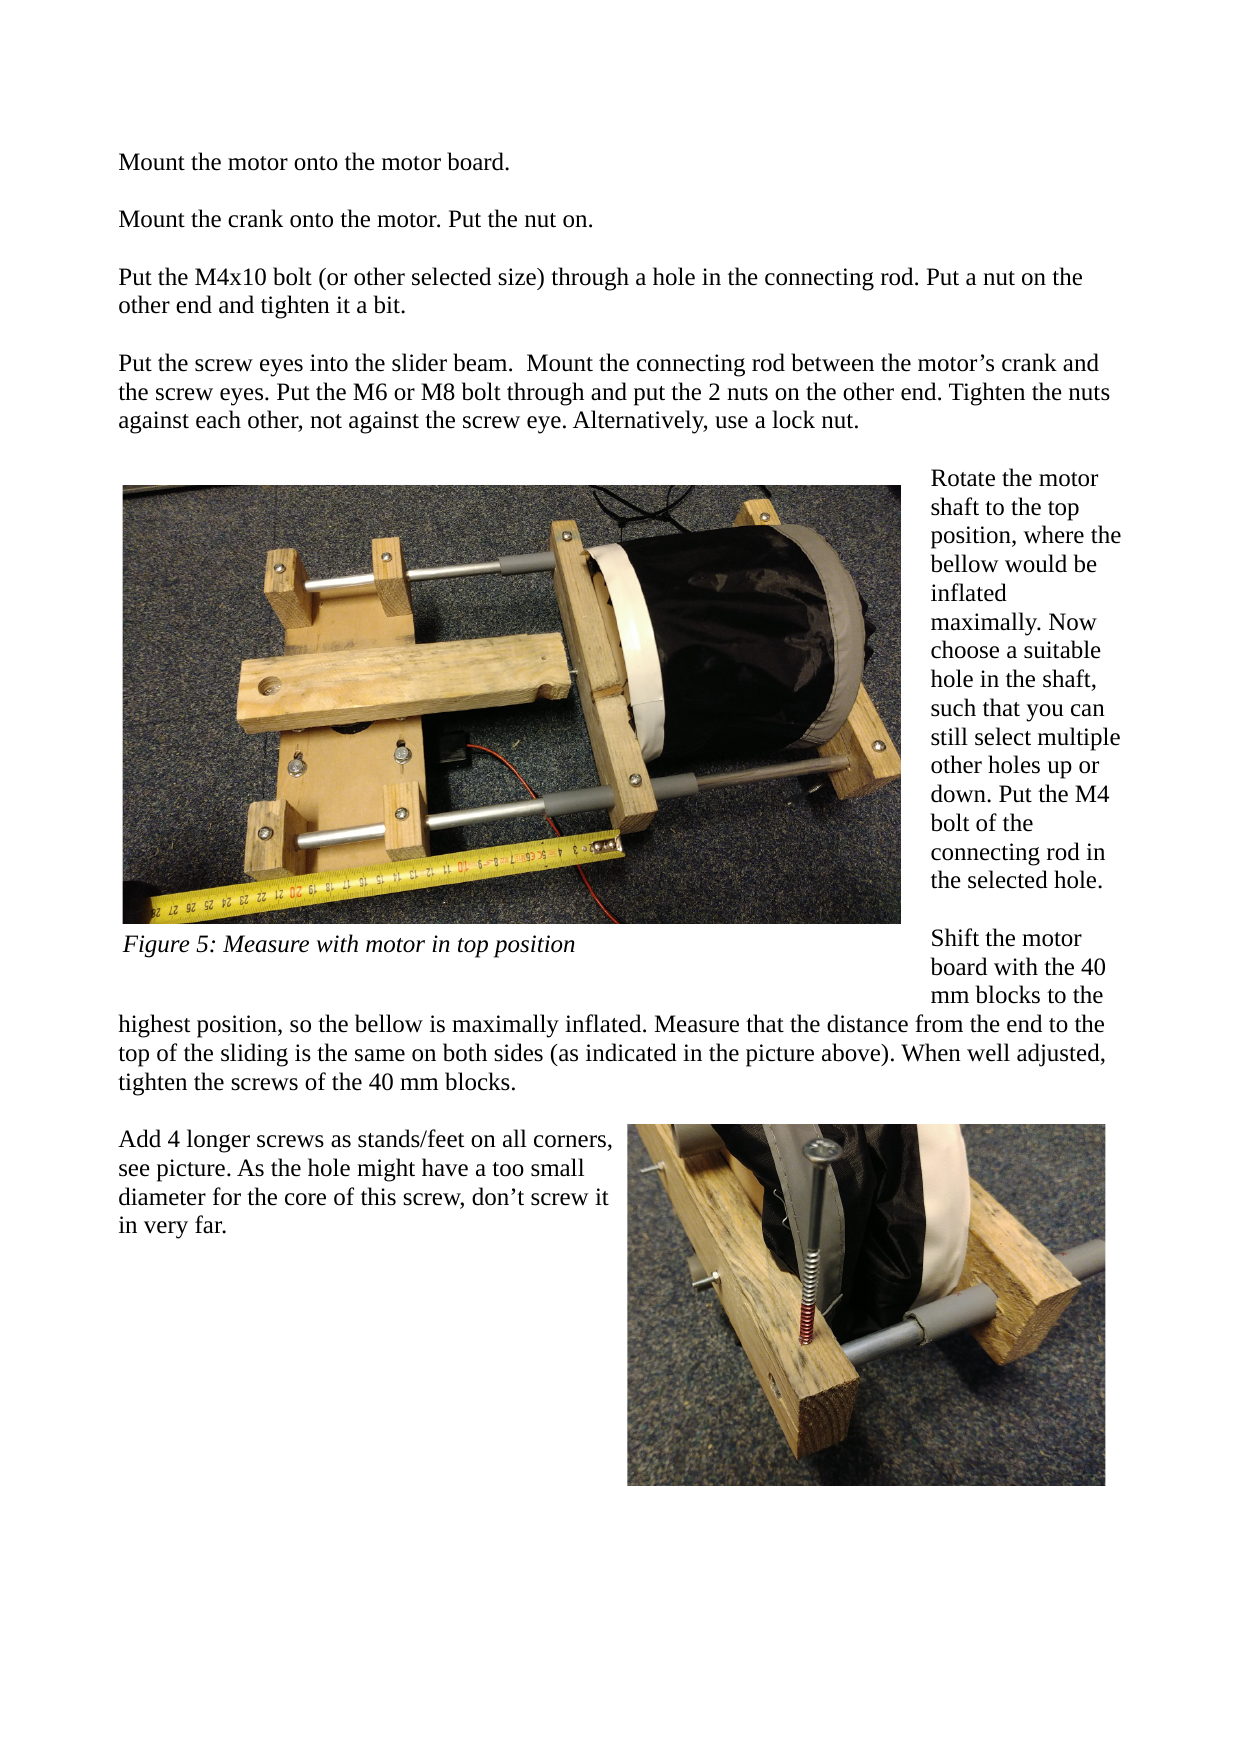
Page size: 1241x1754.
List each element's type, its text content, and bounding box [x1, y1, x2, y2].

picture [627, 1124, 1106, 1486]
text Add 4 longer screws as stands/feet on all corners, see picture. As the hole might have a too small diameter for the core of this screw, don’t screw it in very far. [118, 1124, 627, 1239]
picture [122, 485, 901, 924]
text Rotate the motor shaft to the top position, where the bellow would be inflated maximally. Now choose a suitable hole in the shaft, such that you can still select multiple other holes up or down. Put the M4 bolt of the connecting rod in the selected hole. [118, 463, 1122, 894]
text Mount the motor onto the motor board. [118, 147, 1122, 176]
text [123, 473, 901, 485]
text Mount the crank onto the motor. Put the nut on. [118, 204, 1122, 233]
text Put the screw eyes into the slider beam. Mount the connecting rod between the motor’s crank and the screw eyes. Put the M6 or M8 bolt through and put the 2 nuts on the other end. Tighten the nuts against each other, not against the screw eye. Alternatively, use a lock nut. [118, 348, 1122, 434]
text Figure 5: Measure with motor in top position [123, 924, 901, 958]
text Put the M4x10 bolt (or other selected size) through a hole in the connecting rod. Put a nut on the other end and tighten it a bit. [118, 262, 1122, 319]
text Shift the motor board with the 40 mm blocks to the highest position, so the bellow is maximally inflated. Measure that the distance from the end to the top of the sliding is the same on both sides (as indicated in the picture above). When well adjusted, tighten the screws of the 40 mm blocks. [118, 923, 1122, 1096]
